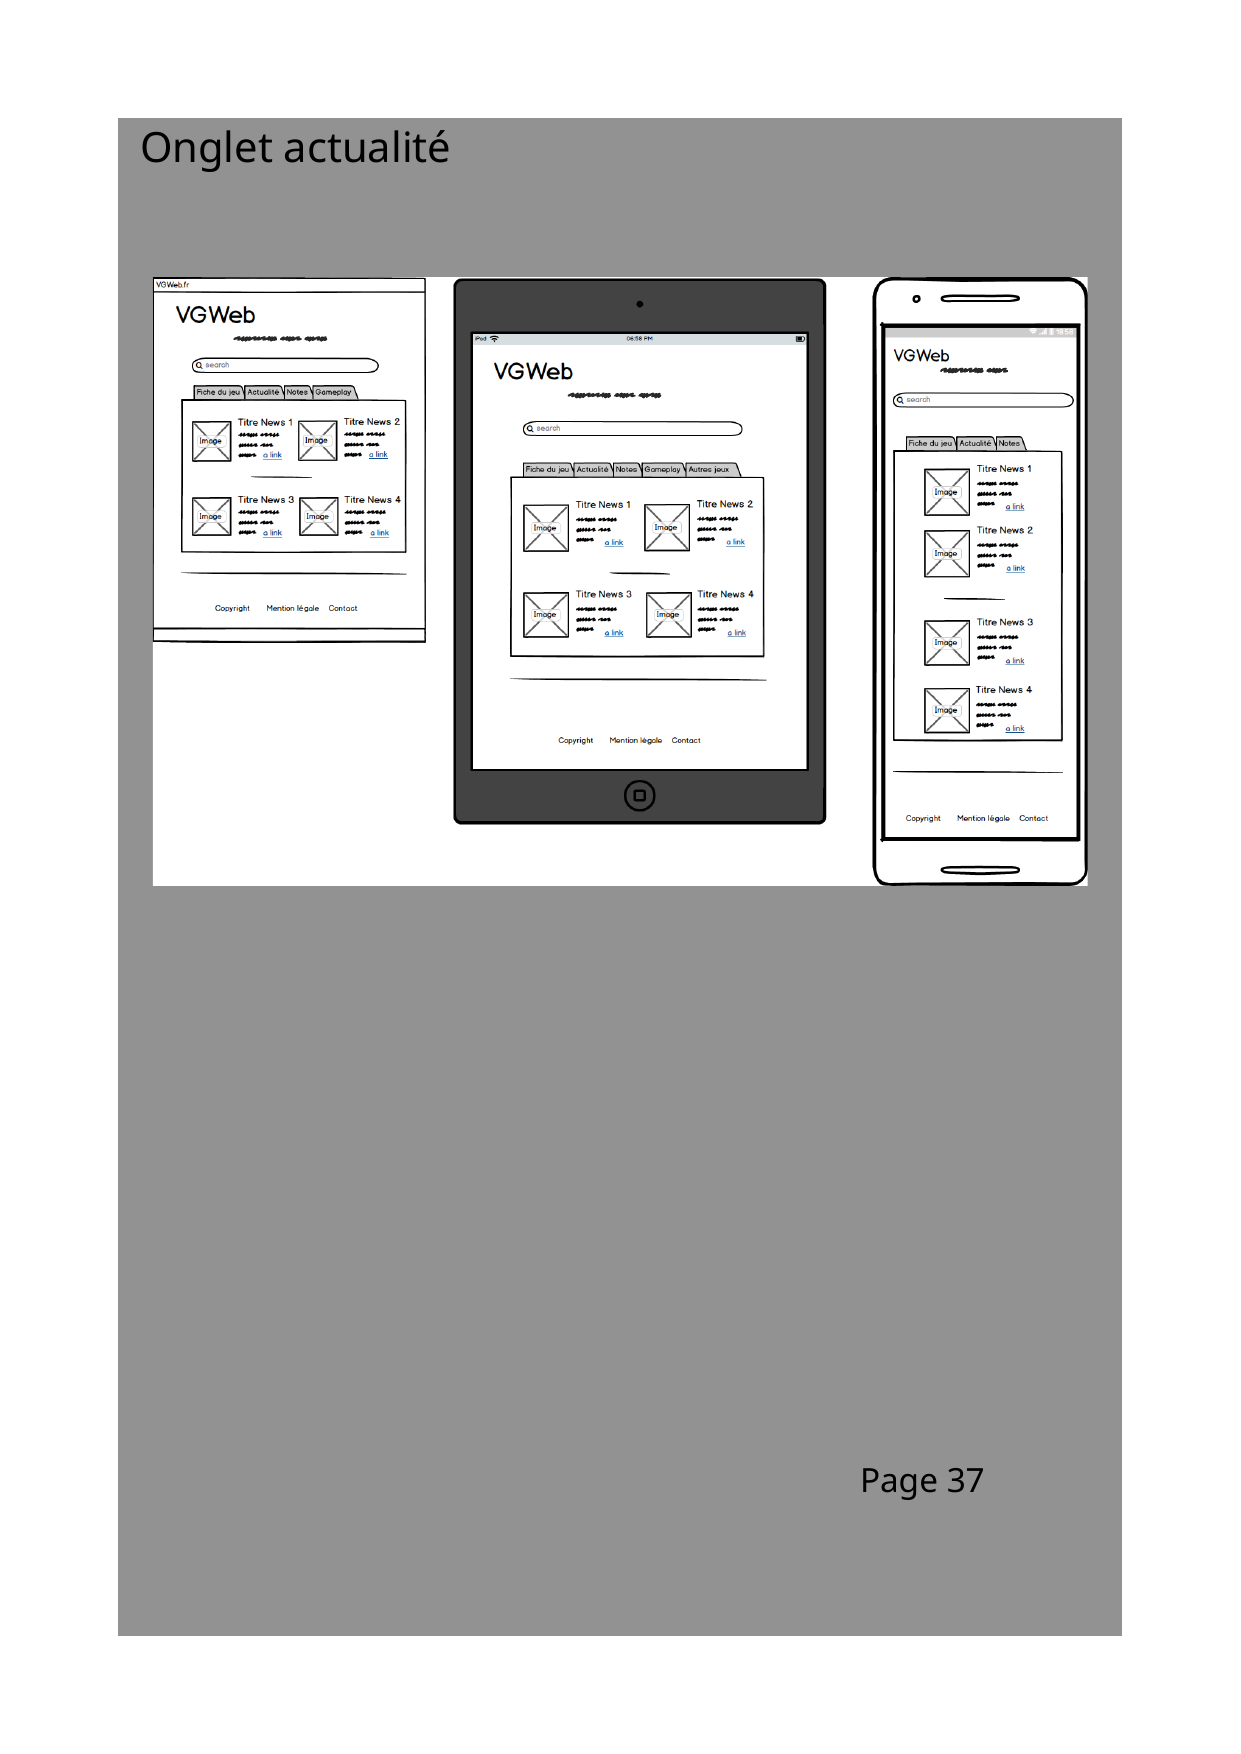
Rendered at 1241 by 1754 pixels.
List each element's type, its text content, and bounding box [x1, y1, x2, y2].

picture [152, 277, 1088, 886]
text Onglet actualité [118, 118, 1122, 175]
text Page 37 [118, 1452, 1122, 1503]
